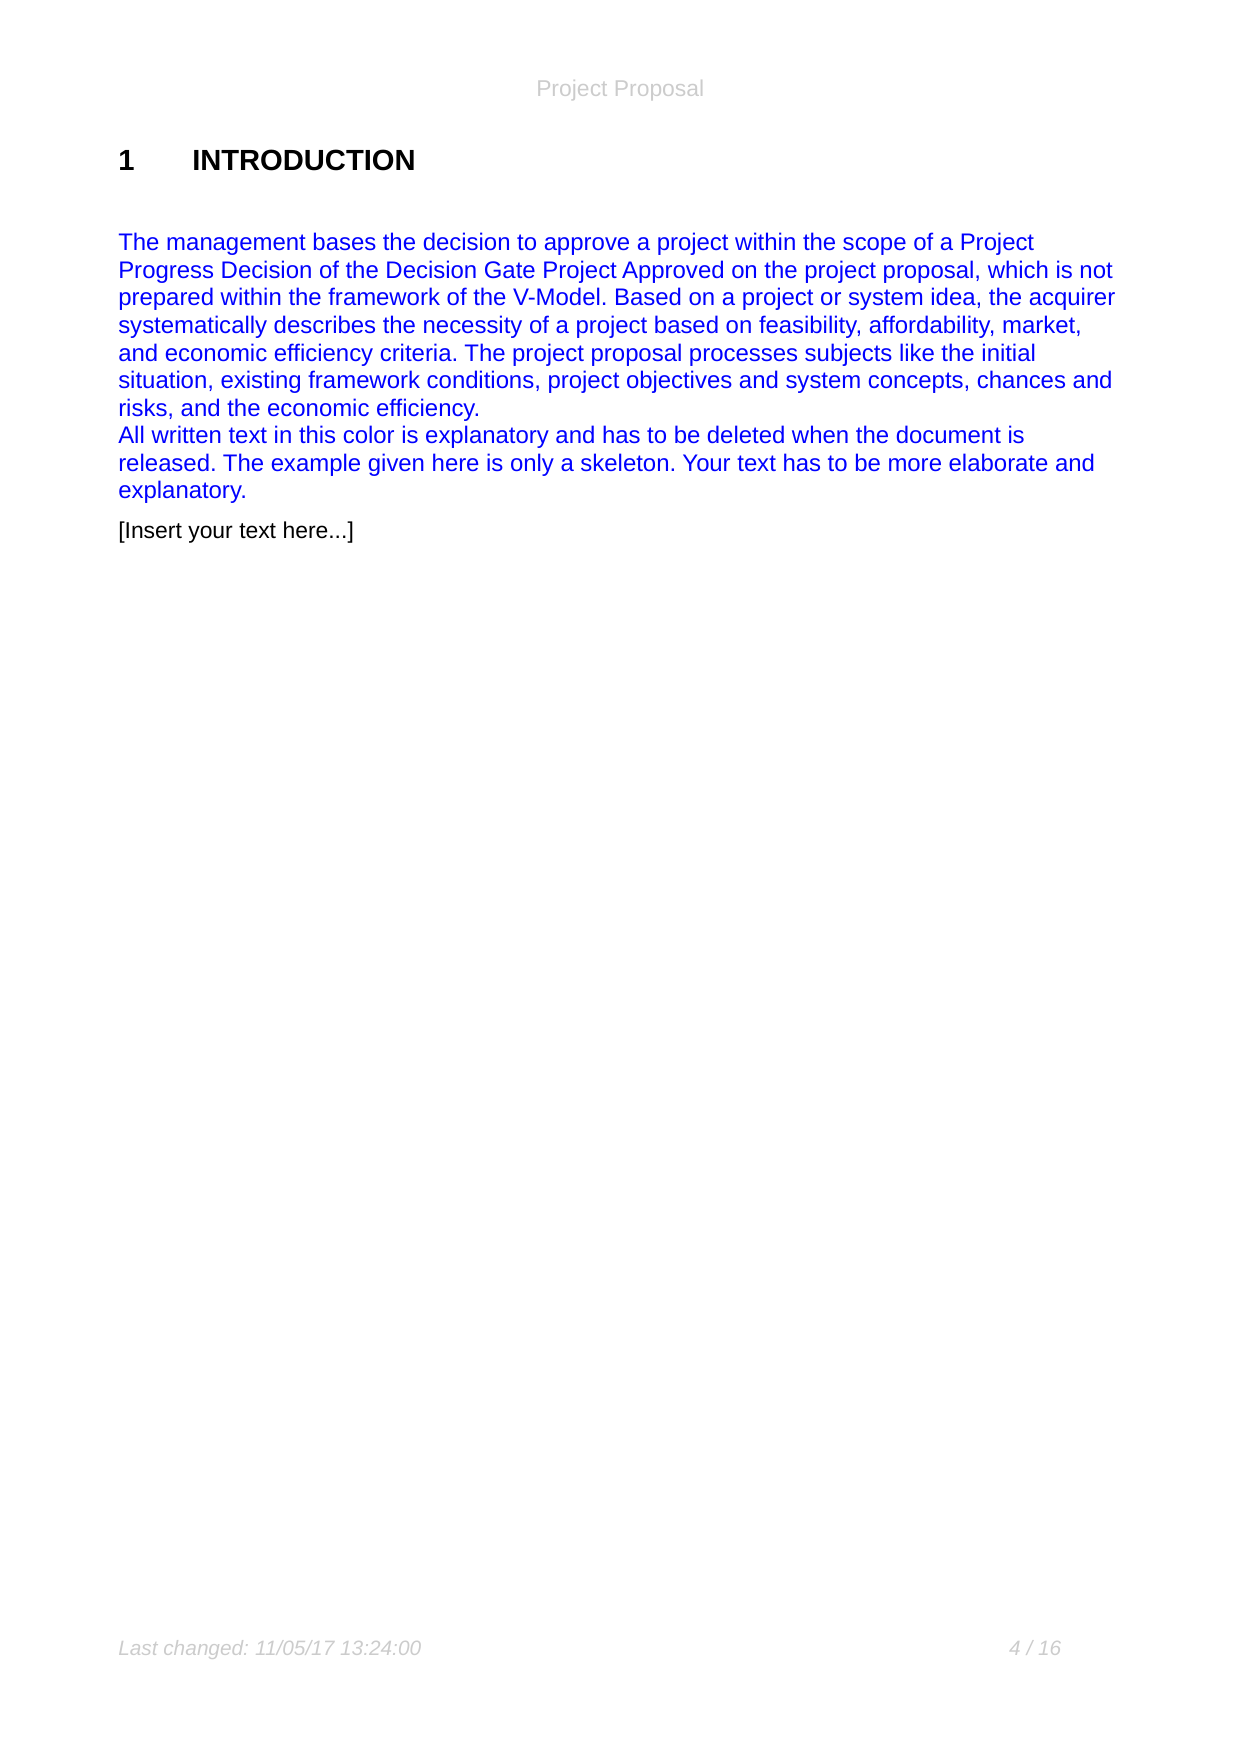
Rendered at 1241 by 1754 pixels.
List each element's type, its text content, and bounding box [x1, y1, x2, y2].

subtitle Introduction [118, 143, 1122, 177]
text All written text in this color is explanatory and has to be deleted when the document is released. The example given here is only a skeleton. Your text has to be more elaborate and explanatory. [118, 421, 1122, 504]
text The management bases the decision to approve a project within the scope of a Project Progress Decision of the Decision Gate Project Approved on the project proposal, which is not prepared within the framework of the V-Model. Based on a project or system idea, the acquirer systematically describes the necessity of a project based on feasibility, affordability, market, and economic efficiency criteria. The project proposal processes subjects like the initial situation, existing framework conditions, project objectives and system concepts, chances and risks, and the economic efficiency. [118, 228, 1122, 421]
text [Insert your text here...] [118, 517, 1122, 543]
